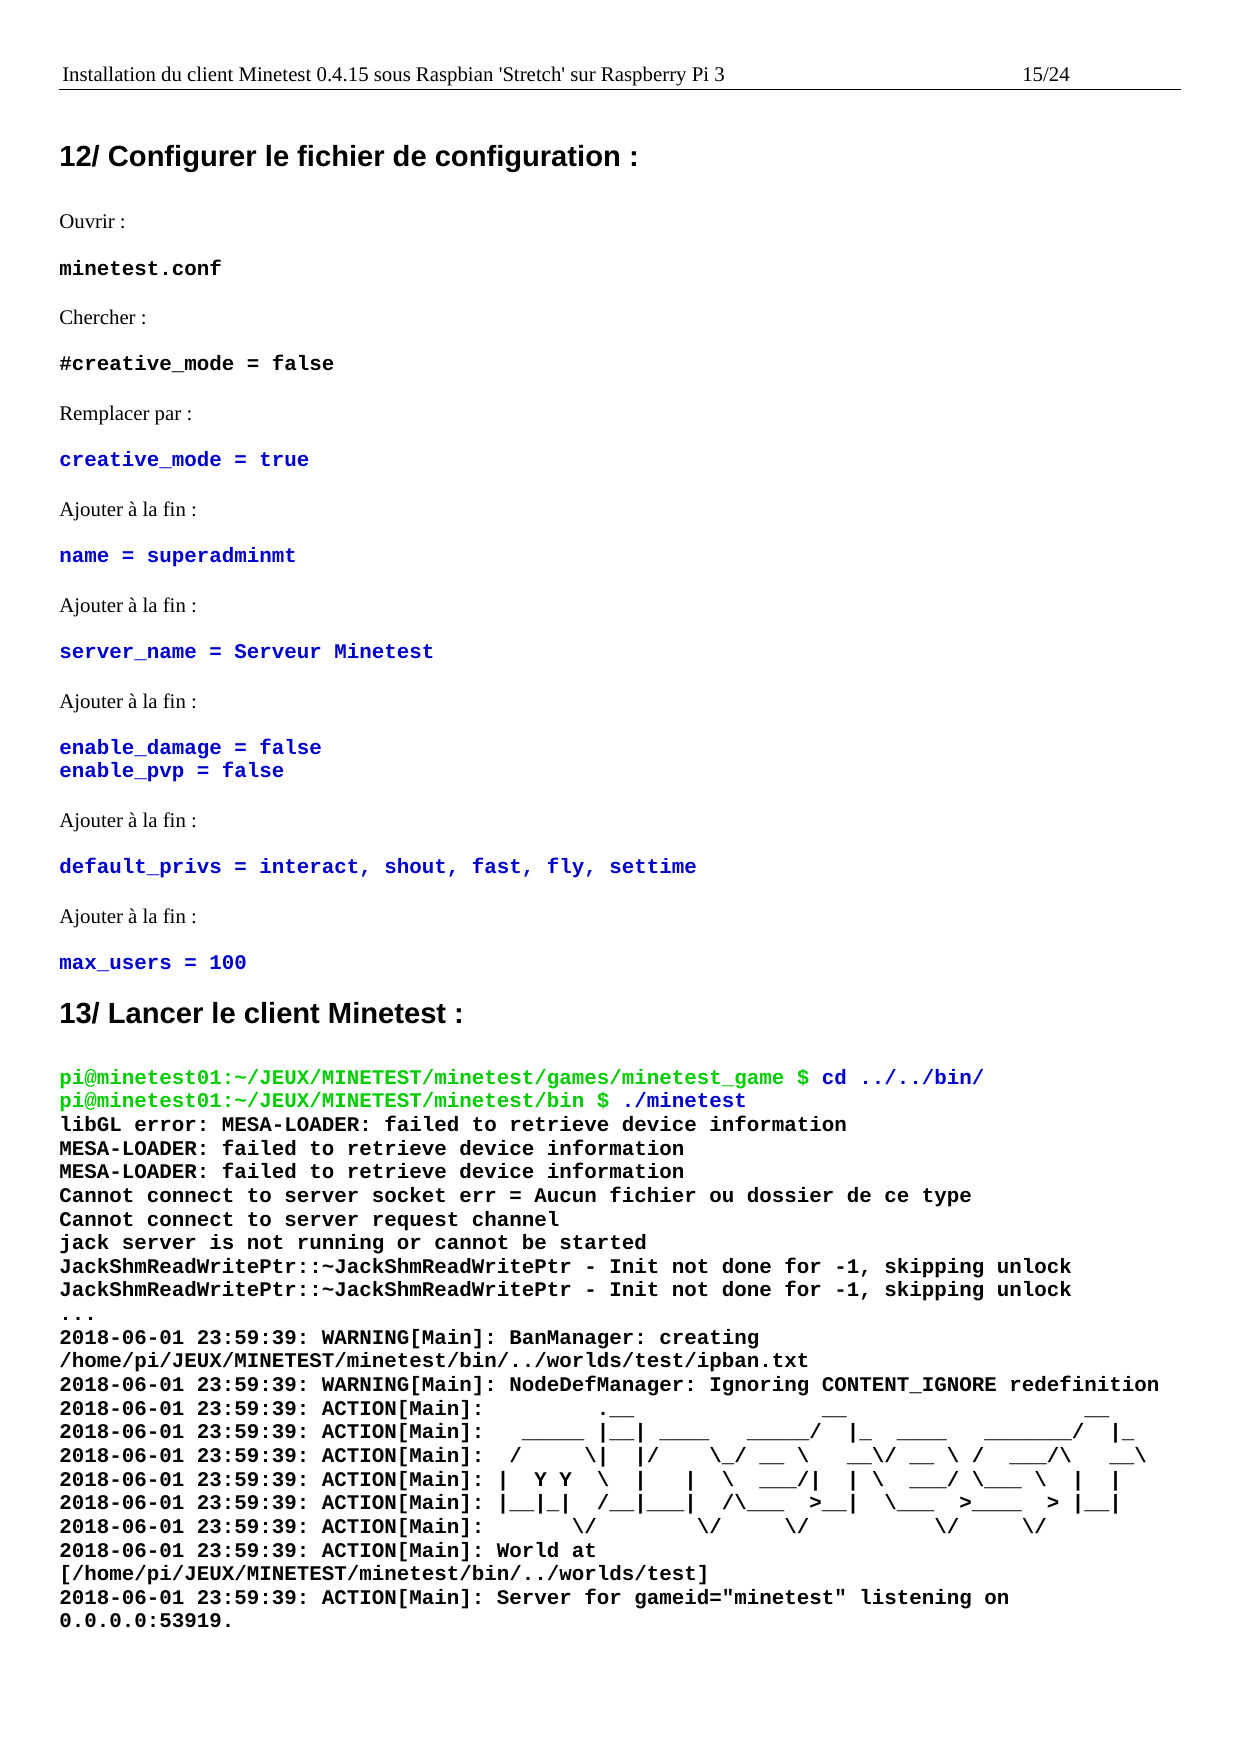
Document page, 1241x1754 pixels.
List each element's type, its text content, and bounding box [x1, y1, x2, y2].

text Cannot connect to server socket err = Aucun fichier ou dossier de ce type [59, 1185, 1181, 1208]
text Ajouter à la fin : [59, 689, 1181, 713]
text default_privs = interact, shout, fast, fly, settime [59, 856, 1181, 880]
text Remplacer par : [59, 401, 1181, 425]
text 2018-06-01 23:59:39: ACTION[Main]: / \| |/ \_/ __ \ __\/ __ \ / ___/\ __\ [59, 1445, 1181, 1469]
text minetest.conf [59, 258, 1181, 281]
text Ajouter à la fin : [59, 593, 1181, 617]
text 2018-06-01 23:59:39: ACTION[Main]: |__|_| /__|___| /\___ >__| \___ >____ > |__| [59, 1492, 1181, 1516]
text 2018-06-01 23:59:39: ACTION[Main]: \/ \/ \/ \/ \/ [59, 1516, 1181, 1539]
text Ajouter à la fin : [59, 808, 1181, 832]
text Chercher : [59, 305, 1181, 329]
text 2018-06-01 23:59:39: WARNING[Main]: BanManager: creating /home/pi/JEUX/MINETEST/minetest/bin/../worlds/test/ipban.txt [59, 1327, 1181, 1374]
text enable_pvp = false [59, 760, 1181, 784]
text JackShmReadWritePtr::~JackShmReadWritePtr - Init not done for -1, skipping unlock [59, 1256, 1181, 1279]
text server_name = Serveur Minetest [59, 641, 1181, 664]
text MESA-LOADER: failed to retrieve device information [59, 1138, 1181, 1161]
text creative_mode = true [59, 449, 1181, 473]
subtitle 13/ Lancer le client Minetest : [59, 997, 1181, 1030]
text #creative_mode = false [59, 353, 1181, 377]
text Ouvrir : [59, 209, 1181, 233]
text Ajouter à la fin : [59, 497, 1181, 521]
text 2018-06-01 23:59:39: ACTION[Main]: Server for gameid="minetest" listening on 0.0.0.0:53919. [59, 1587, 1181, 1634]
text Cannot connect to server request channel [59, 1208, 1181, 1232]
text 2018-06-01 23:59:39: ACTION[Main]: .__ __ __ [59, 1398, 1181, 1421]
text pi@minetest01:~/JEUX/MINETEST/minetest/bin $ ./minetest [59, 1090, 1181, 1114]
text libGL error: MESA-LOADER: failed to retrieve device information [59, 1114, 1181, 1138]
subtitle 12/ Configurer le fichier de configuration : [59, 139, 1181, 173]
text MESA-LOADER: failed to retrieve device information [59, 1161, 1181, 1185]
text name = superadminmt [59, 545, 1181, 569]
text max_users = 100 [59, 952, 1181, 976]
text 2018-06-01 23:59:39: WARNING[Main]: NodeDefManager: Ignoring CONTENT_IGNORE redefinition [59, 1374, 1181, 1398]
text 2018-06-01 23:59:39: ACTION[Main]: _____ |__| ____ _____/ |_ ____ _______/ |_ [59, 1421, 1181, 1445]
text ... [59, 1303, 1181, 1327]
text 2018-06-01 23:59:39: ACTION[Main]: World at [/home/pi/JEUX/MINETEST/minetest/bin/../worlds/test] [59, 1539, 1181, 1587]
text 2018-06-01 23:59:39: ACTION[Main]: | Y Y \ | | \ ___/| | \ ___/ \___ \ | | [59, 1469, 1181, 1492]
text jack server is not running or cannot be started [59, 1232, 1181, 1256]
text pi@minetest01:~/JEUX/MINETEST/minetest/games/minetest_game $ cd ../../bin/ [59, 1067, 1181, 1090]
text JackShmReadWritePtr::~JackShmReadWritePtr - Init not done for -1, skipping unlock [59, 1279, 1181, 1303]
text Ajouter à la fin : [59, 904, 1181, 928]
text enable_damage = false [59, 737, 1181, 760]
